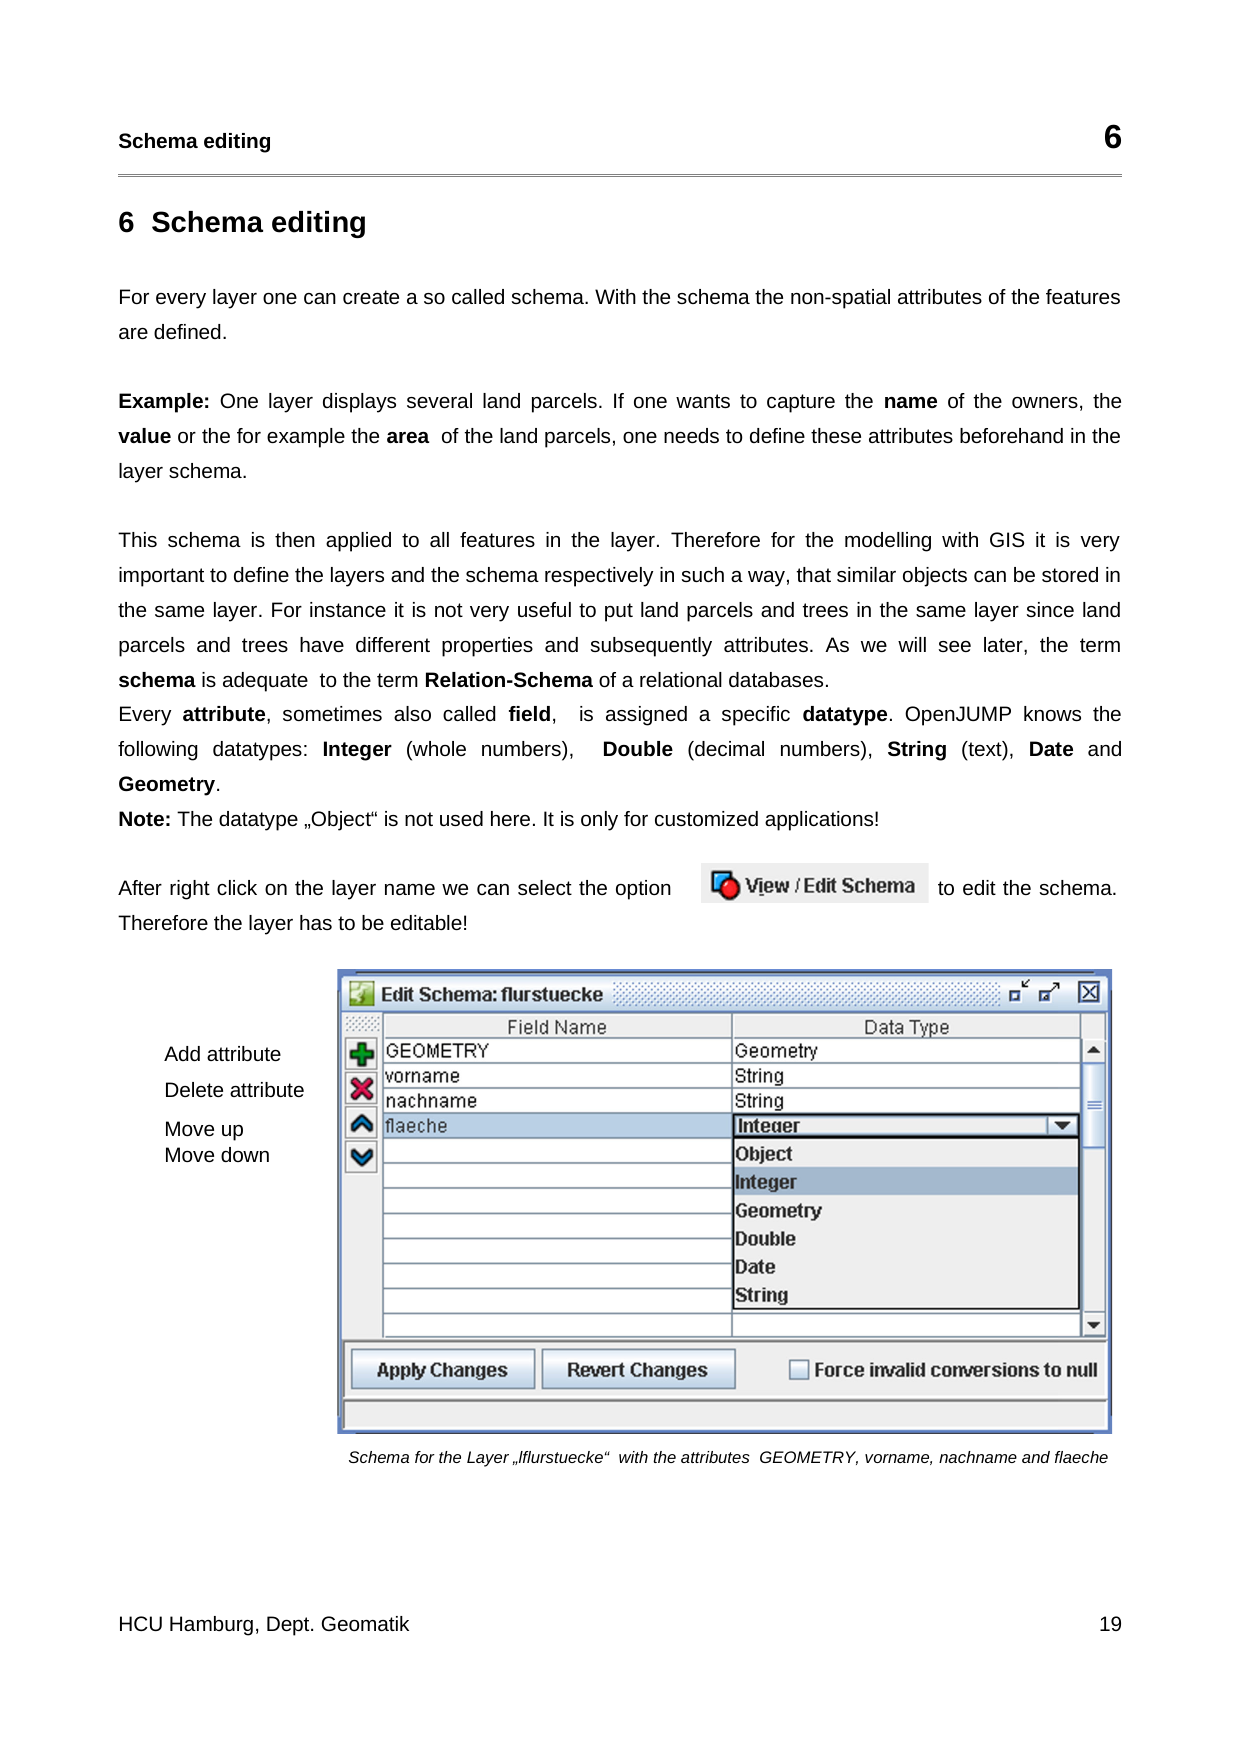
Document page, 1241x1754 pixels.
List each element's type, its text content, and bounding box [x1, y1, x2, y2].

picture [337, 969, 1113, 1434]
text This schema is then applied to all features in the layer. Therefore for the modelling with GIS it is very important to define the layers and the schema respectively in such a way, that similar objects can be stored in the same layer. For instance it is not very useful to put land parcels and trees in the same layer since land parcels and trees have different properties and subsequently attributes. As we will see later, the term schema is adequate to the term Relation-Schema of a relational databases. [118, 529, 1122, 692]
text After right click on the layer name we can select the option to edit the schema. Therefore the layer has to be editable! [118, 877, 1122, 935]
subtitle Schema editing [118, 206, 1122, 238]
text Schema for the Layer „lflurstuecke“ with the attributes GEOMETRY, vorname, nachname and flaeche [118, 947, 1122, 1468]
text Every attribute, sometimes also called field, is assigned a specific datatype. OpenJUMP knows the following datatypes: Integer (whole numbers), Double (decimal numbers), String (text), Date and Geometry. Note: The datatype „Object“ is not used here. It is only for customized applications! [118, 703, 1122, 831]
text For every layer one can create a so called schema. With the schema the non-spatial attributes of the features are defined. Example: One layer displays several land parcels. If one wants to capture the name of the owners, the value or the for example the area of the land parcels, one needs to define these attributes beforehand in the layer schema. [118, 286, 1122, 518]
picture [701, 863, 929, 903]
